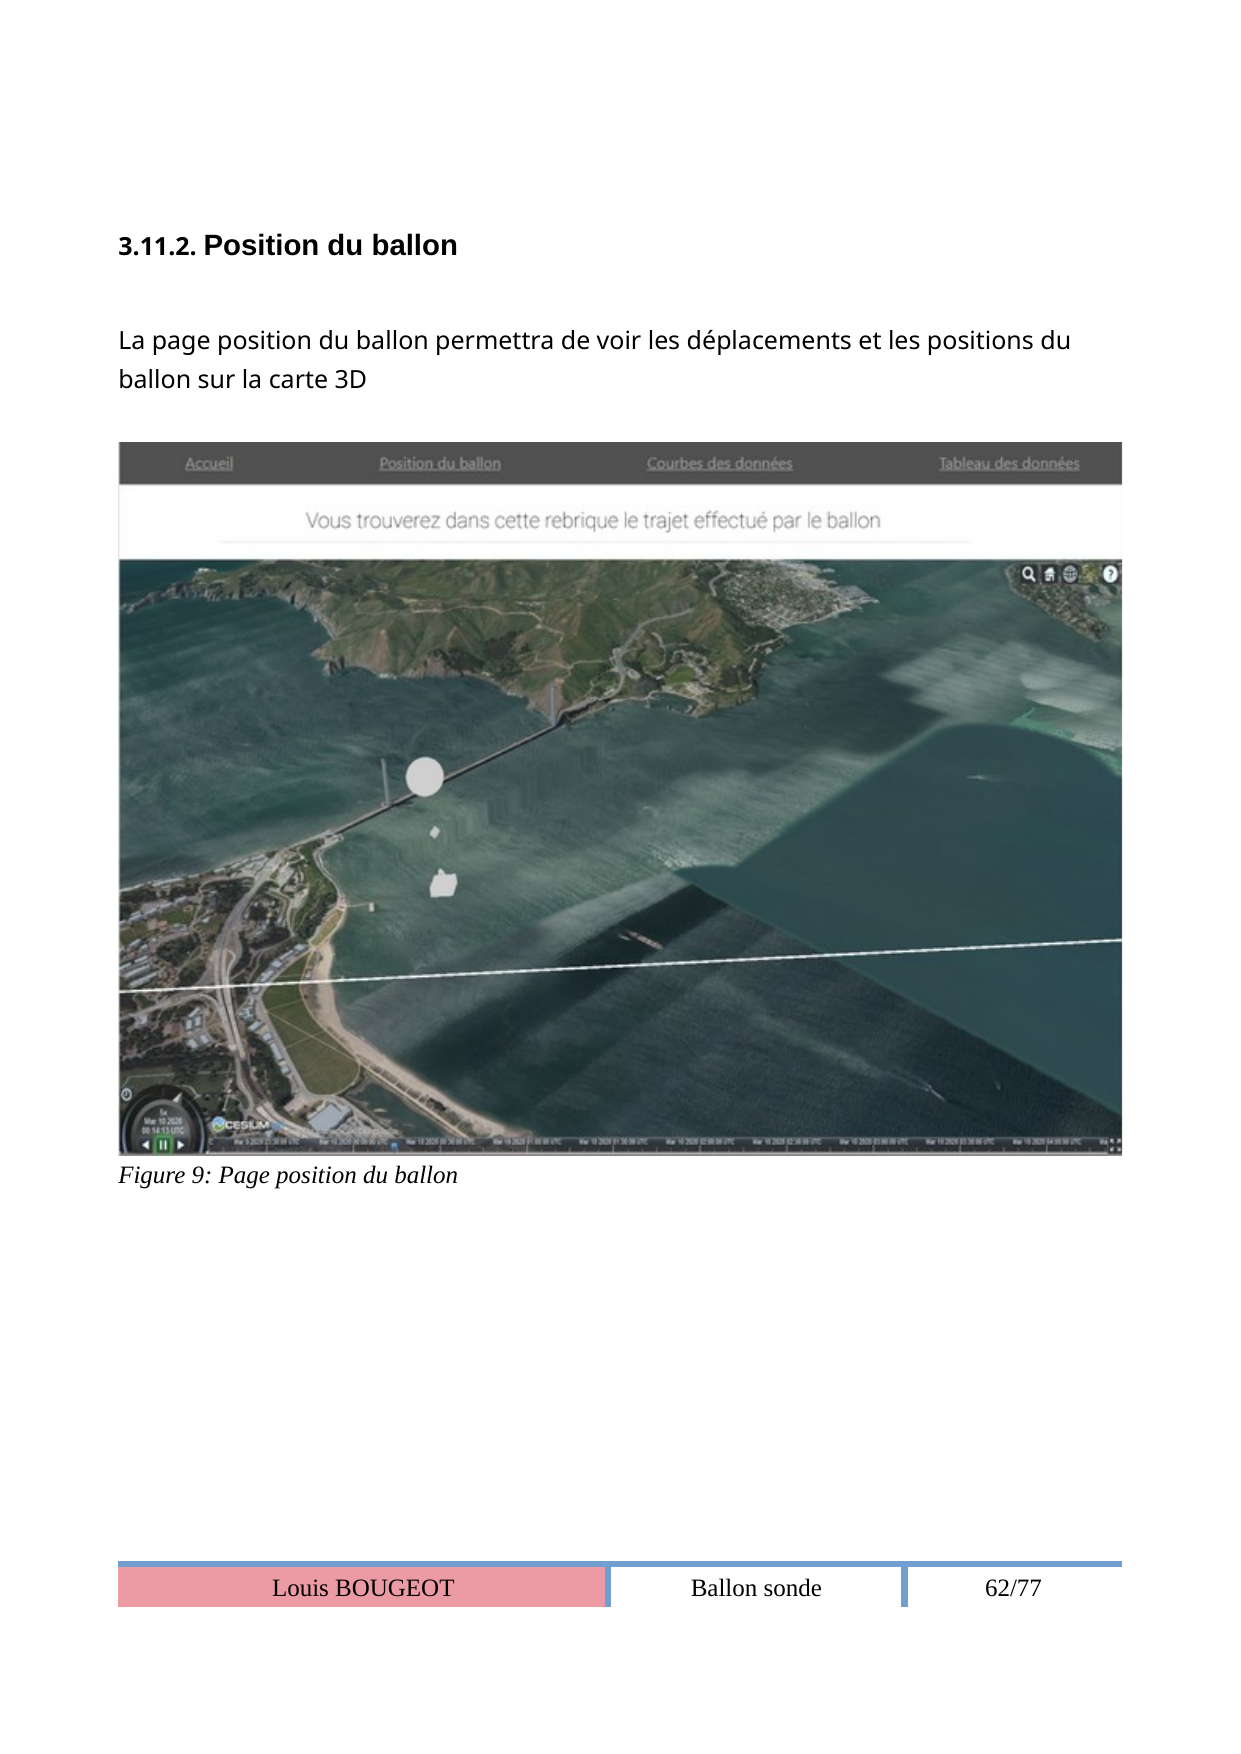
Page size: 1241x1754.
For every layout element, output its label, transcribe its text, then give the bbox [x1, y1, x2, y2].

subtitle Position du ballon [118, 228, 1122, 263]
picture [118, 442, 1123, 1156]
text La page position du ballon permettra de voir les déplacements et les positions du ballon sur la carte 3D [118, 323, 1122, 396]
text Figure 9: Page position du ballon [118, 443, 1169, 1189]
